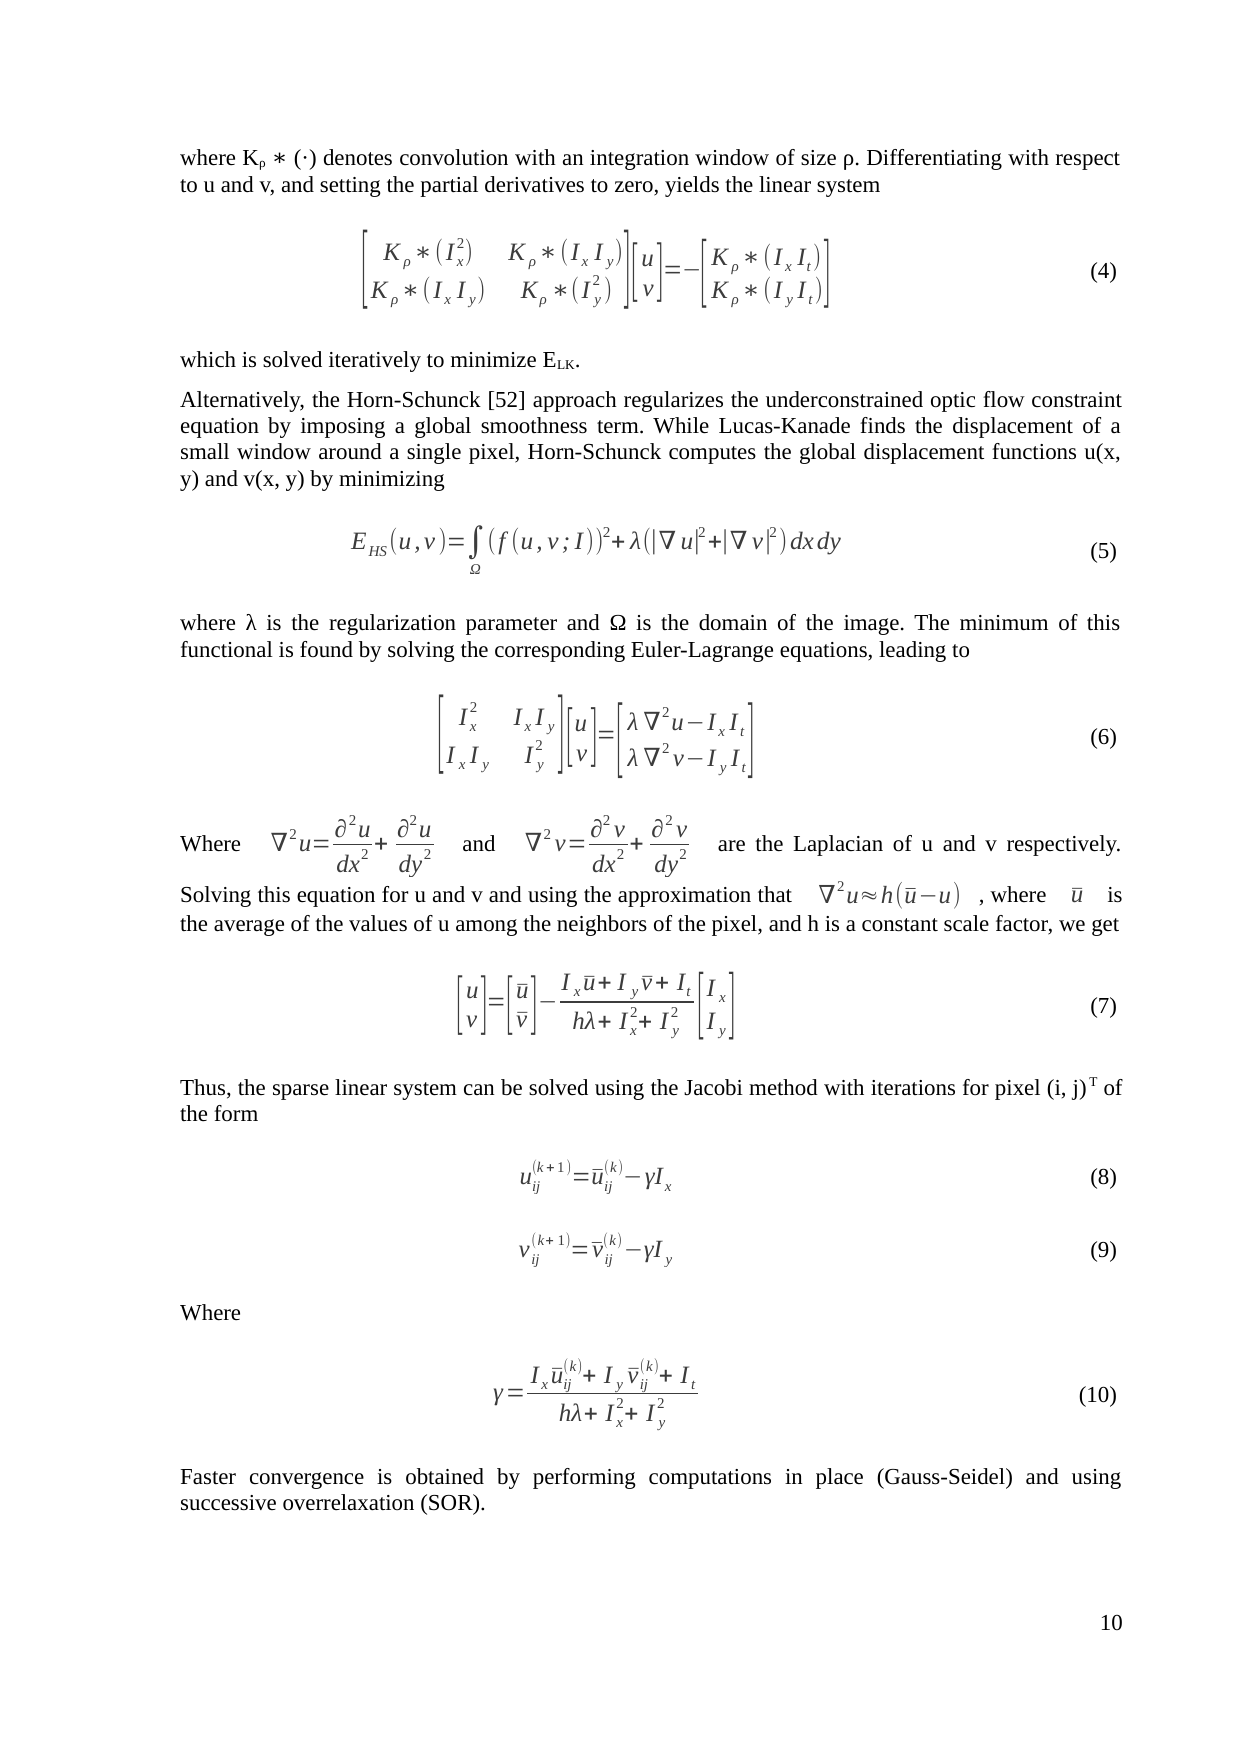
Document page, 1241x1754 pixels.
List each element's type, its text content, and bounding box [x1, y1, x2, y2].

table_header (10) [1018, 1351, 1122, 1437]
table_header (7) [1018, 963, 1122, 1047]
table_header [180, 1351, 1018, 1437]
text where λ is the regularization parameter and Ω is the domain of the image. The minimum of this functional is found by solving the corresponding Euler-Lagrange equations, leading to [180, 609, 1122, 662]
table_header (8) [1018, 1153, 1122, 1199]
table_header (5) [1018, 518, 1122, 583]
table_header (9) [1018, 1226, 1122, 1272]
table_header [180, 224, 1018, 317]
table_header [180, 963, 1018, 1047]
text Faster convergence is obtained by performing computations in place (Gauss-Seidel) and using successive overrelaxation (SOR). [180, 1463, 1122, 1516]
text Where [180, 1299, 1122, 1325]
text which is solved iteratively to minimize ELK. [180, 343, 1122, 373]
table_header [180, 518, 1018, 583]
table_header [180, 1226, 1018, 1272]
table_header [180, 1153, 1018, 1199]
table_header (4) [1018, 224, 1122, 317]
text Alternatively, the Horn-Schunck [52] approach regularizes the underconstrained optic flow constraint equation by imposing a global smoothness term. While Lucas-Kanade finds the displacement of a small window around a single pixel, Horn-Schunck computes the global displacement functions u(x, y) and v(x, y) by minimizing [180, 386, 1122, 491]
table_header (6) [1018, 689, 1122, 784]
text Thus, the sparse linear system can be solved using the Jacobi method with iterations for pixel (i, j)T of the form [180, 1073, 1122, 1126]
text where Kρ ∗ (·) denotes convolution with an integration window of size ρ. Differentiating with respect to u and v, and setting the partial derivatives to zero, yields the linear system [180, 144, 1122, 197]
table_header [180, 689, 1018, 784]
text Where and are the Laplacian of u and v respectively. Solving this equation for u and v and using the approximation that , where is the average of the values of u among the neighbors of the pixel, and h is a constant scale factor, we get [180, 811, 1122, 936]
